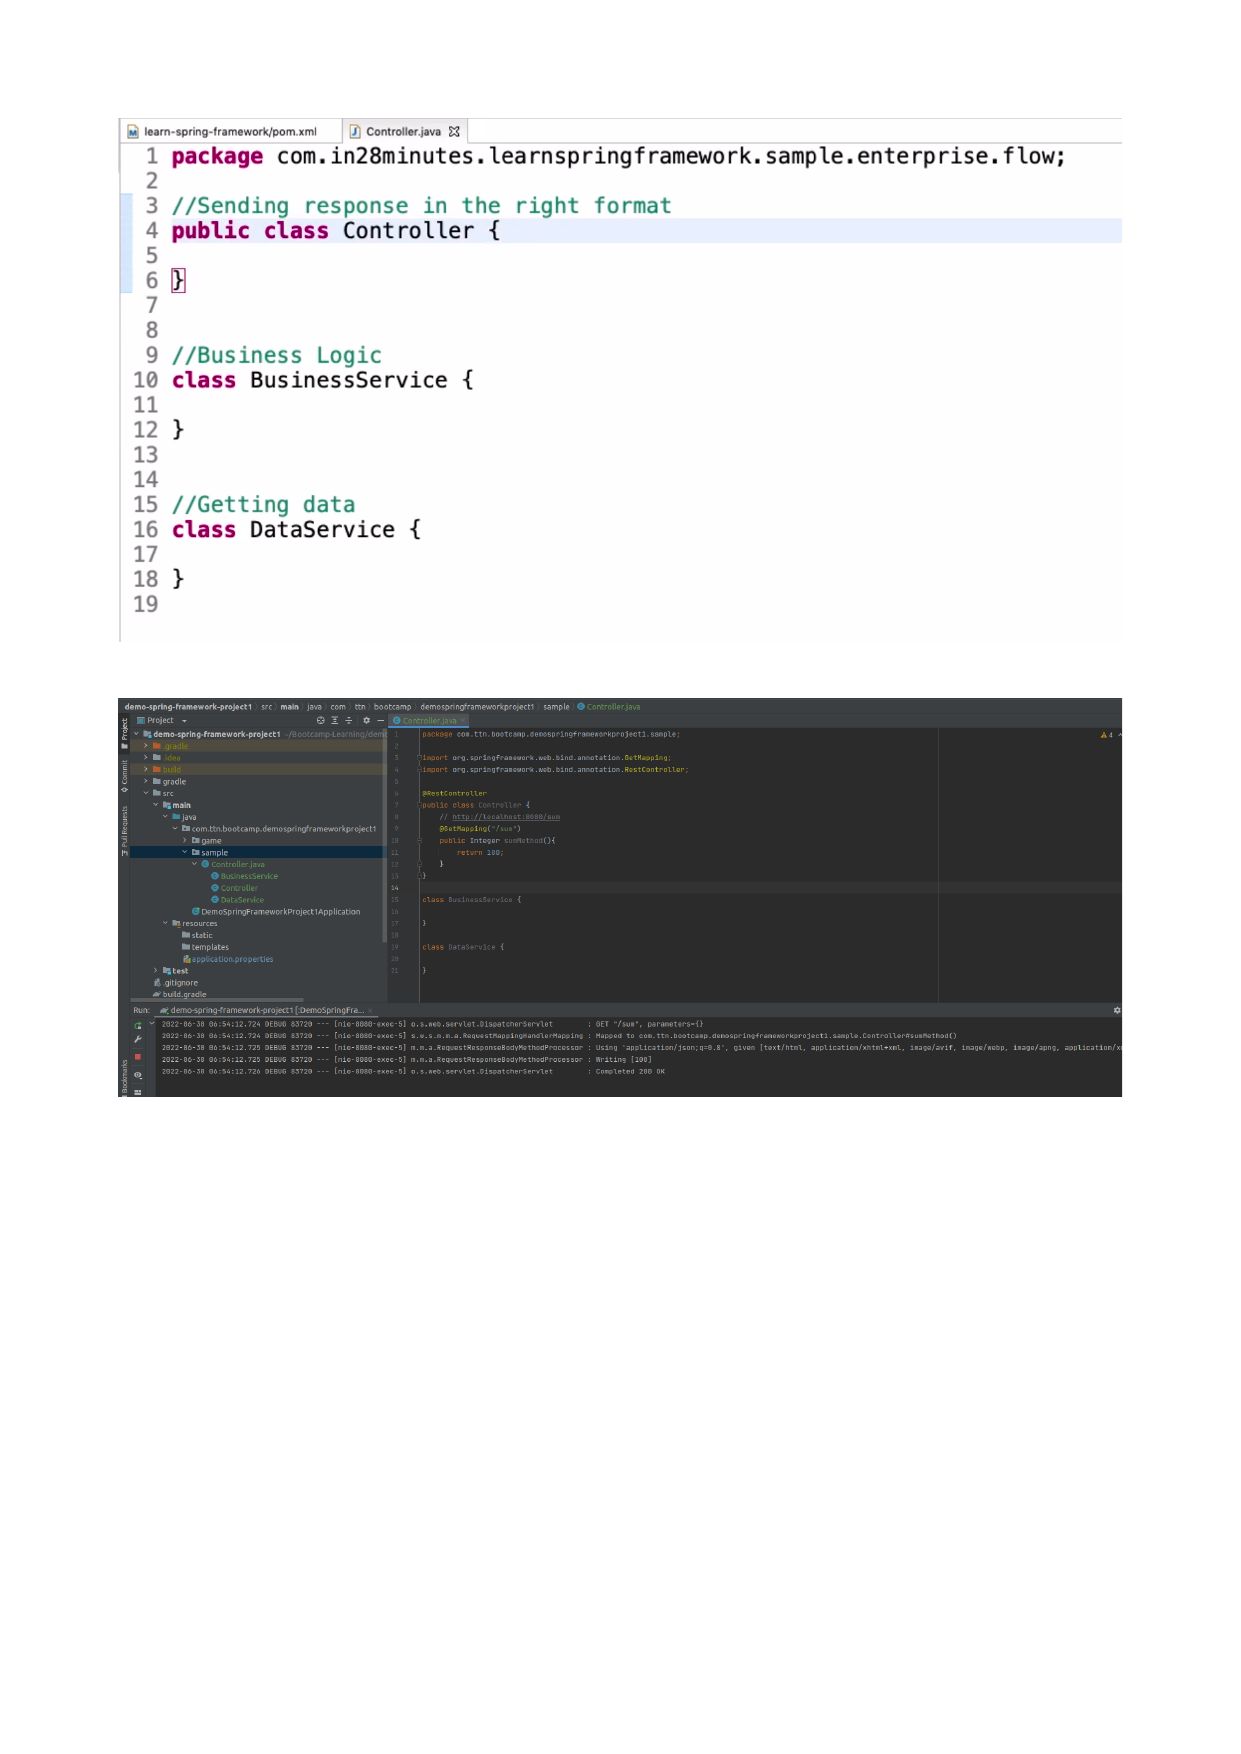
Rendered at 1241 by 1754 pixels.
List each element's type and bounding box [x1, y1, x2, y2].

picture [118, 118, 1123, 642]
picture [118, 698, 1123, 1097]
